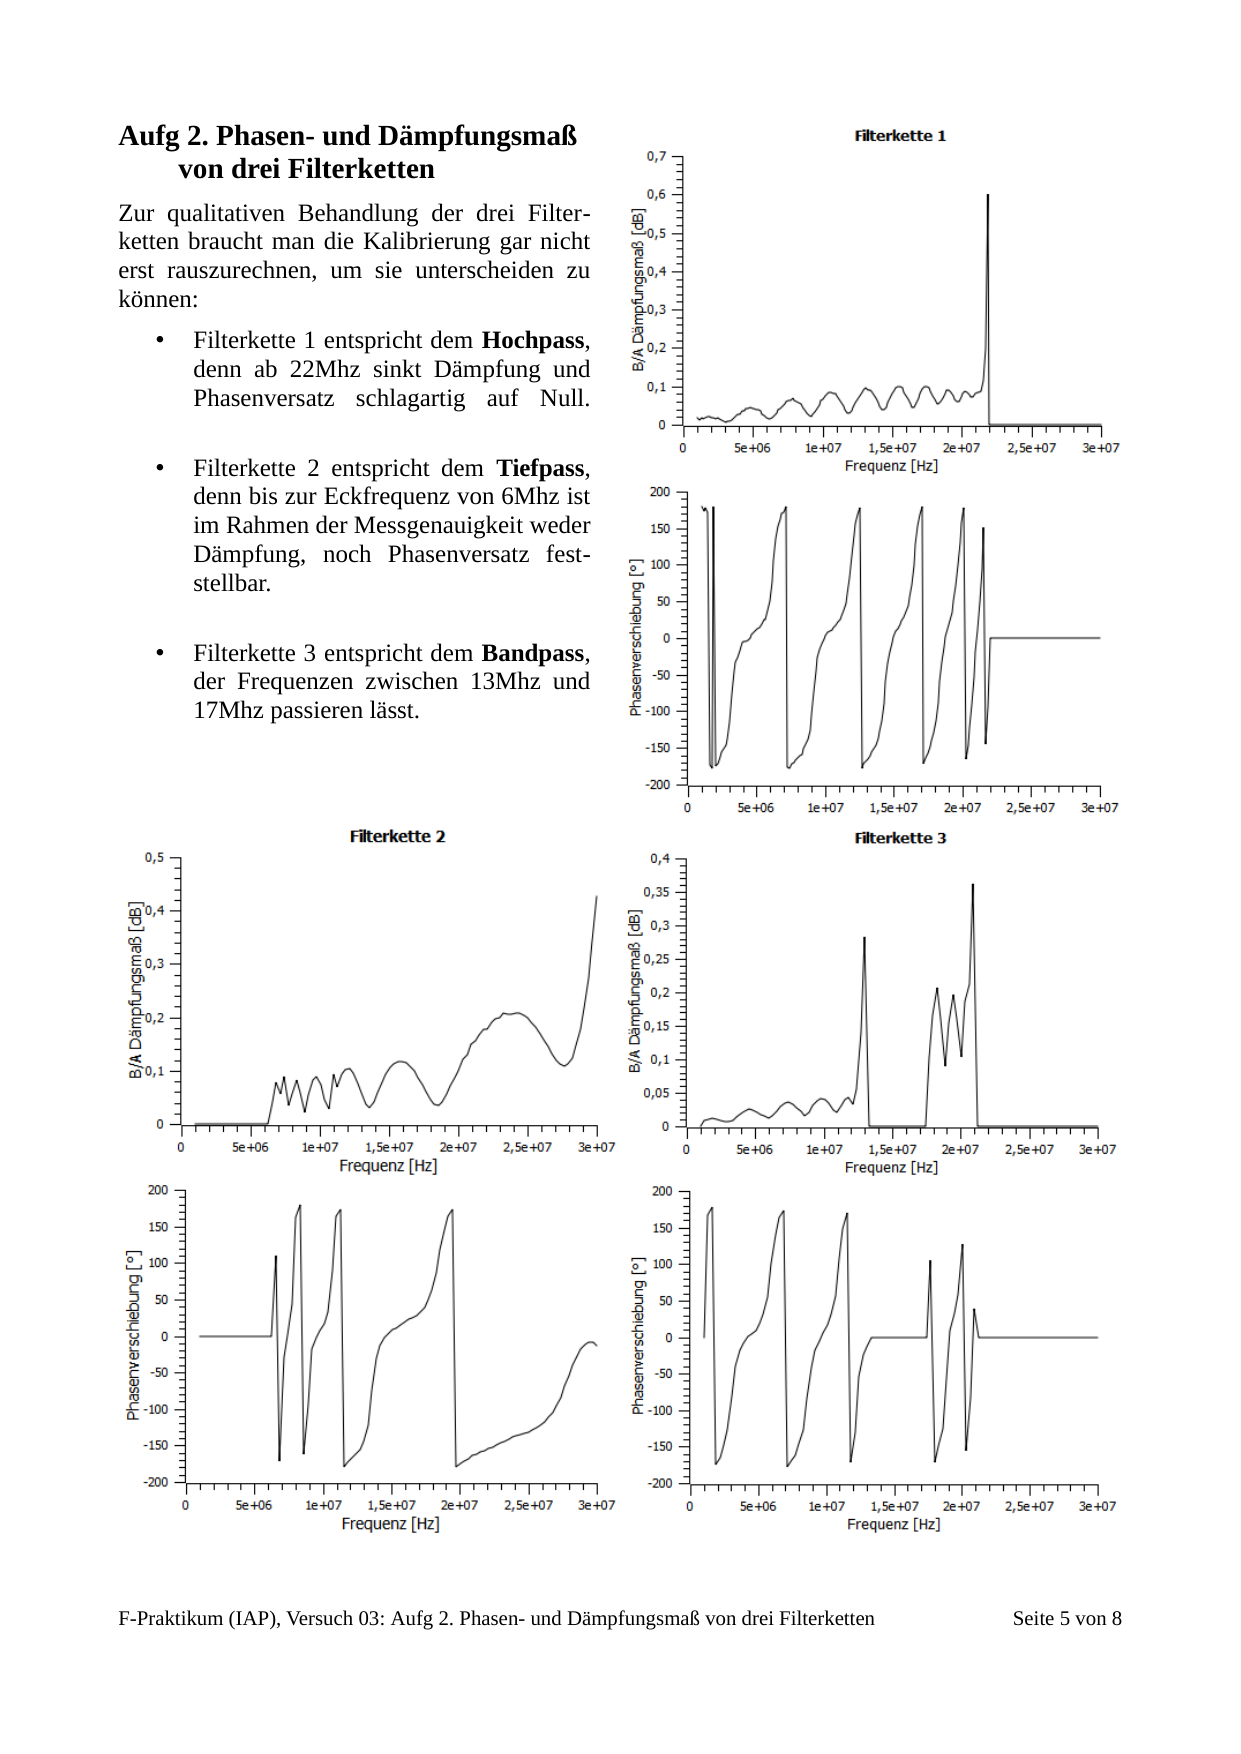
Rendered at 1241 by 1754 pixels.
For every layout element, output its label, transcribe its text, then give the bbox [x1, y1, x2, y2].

list Filterkette 2 entspricht dem Tiefpass, denn bis zur Eckfrequenz von 6Mhz ist im Rahmen der Messgenauigkeit weder Dämpfung, noch Phasenversatz fest­stellbar. [156, 453, 620, 625]
picture [118, 118, 1123, 1549]
list Filterkette 1 entspricht dem Hochpass, denn ab 22Mhz sinkt Dämpfung und Phasenversatz schlagartig auf Null. [156, 325, 620, 440]
text Zur qualitativen Behandlung der drei Filter­ketten braucht man die Kalibrierung gar nicht erst rauszurechnen, um sie unterscheiden zu können: [118, 198, 620, 313]
subtitle Aufg 2. Phasen- und Dämpfungsmaß von drei Filterketten [118, 118, 620, 185]
list Filterkette 3 entspricht dem Bandpass, der Frequenzen zwischen 13Mhz und 17Mhz passieren lässt. [156, 638, 620, 724]
